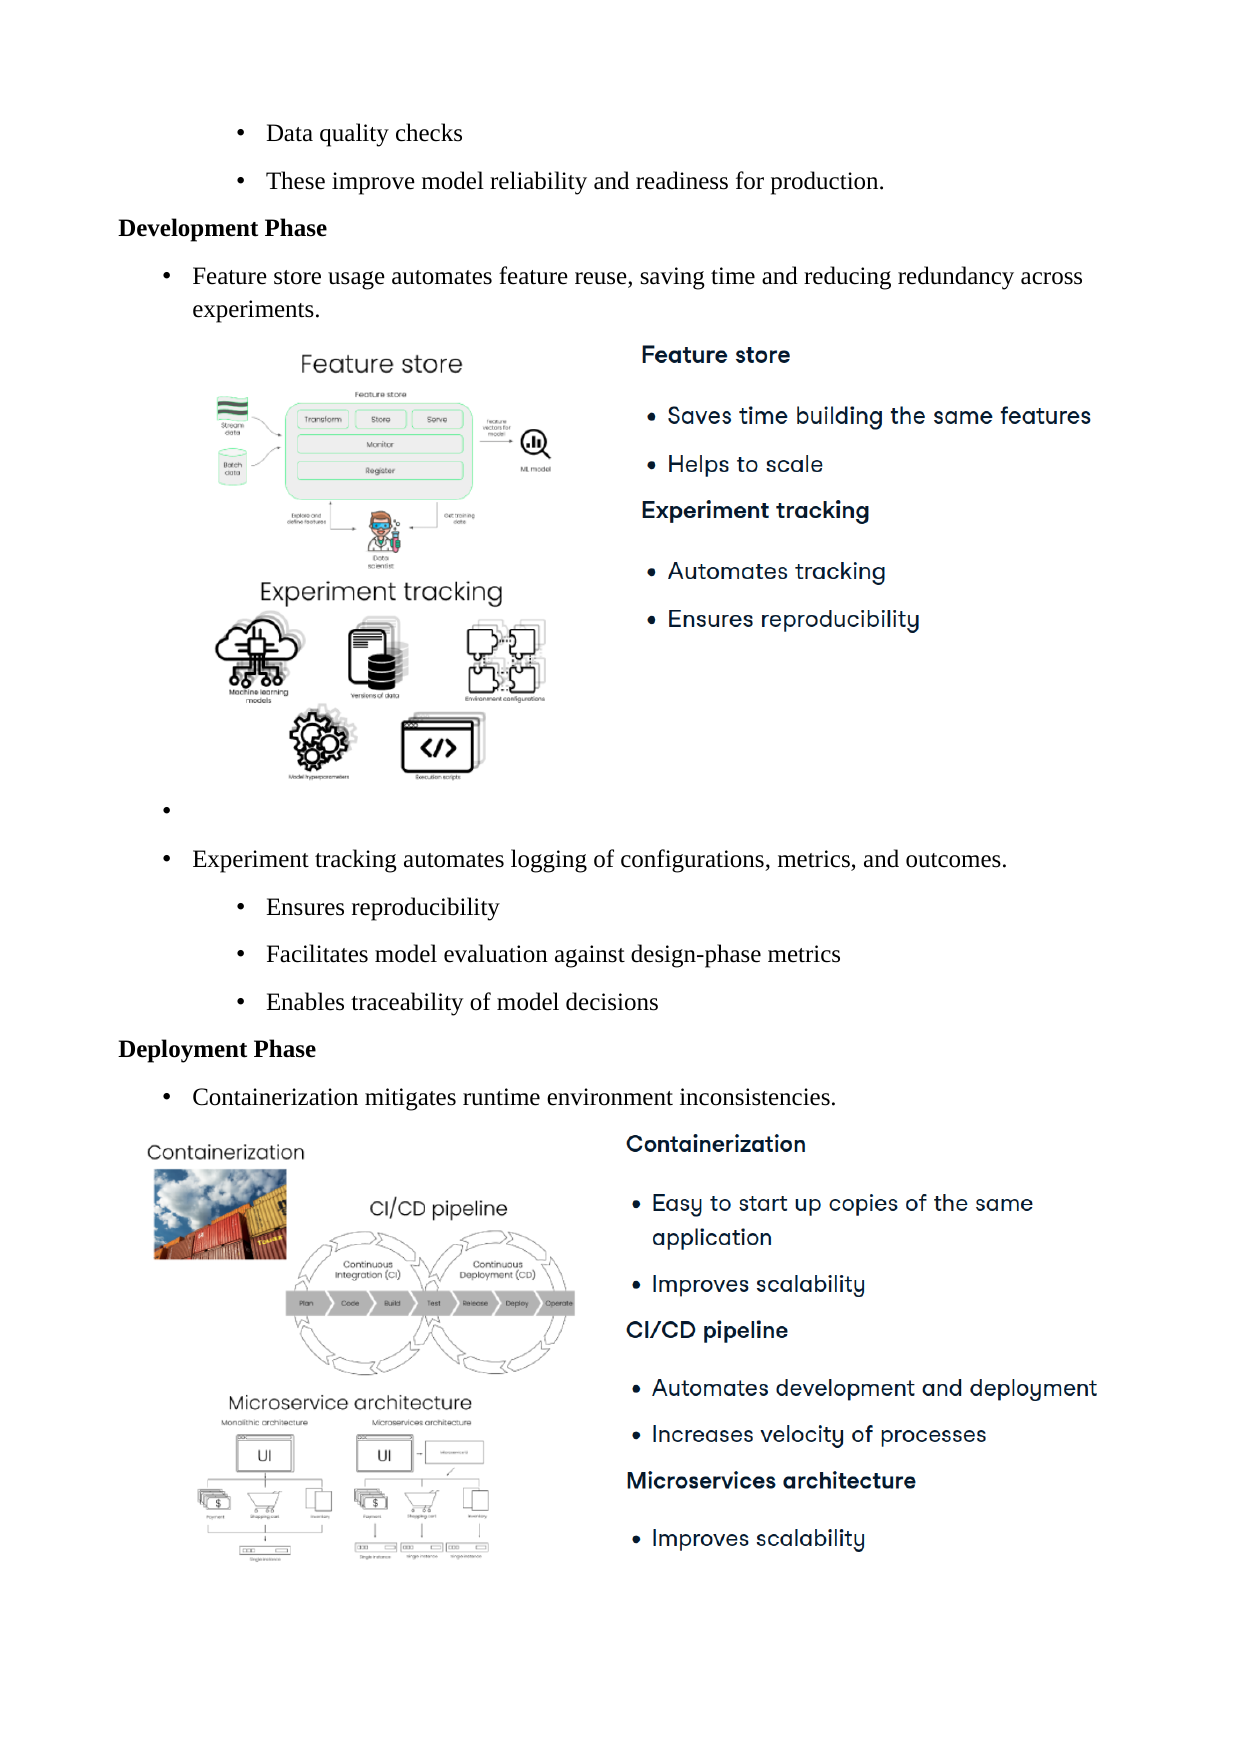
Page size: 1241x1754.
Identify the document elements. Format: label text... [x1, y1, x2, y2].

list Ensures reproducibility [236, 892, 1122, 920]
list Experiment tracking automates logging of configurations, metrics, and outcomes. [162, 844, 1122, 873]
list Data quality checks [236, 118, 1122, 147]
text Deployment Phase [118, 1034, 1122, 1063]
text Development Phase [118, 213, 1122, 242]
list These improve model reliability and readiness for production. [236, 166, 1122, 194]
picture [140, 341, 1100, 792]
picture [140, 1129, 1100, 1573]
list Facilitates model evaluation against design-phase metrics [236, 939, 1122, 968]
list Feature store usage automates feature reuse, saving time and reducing redundancy across experiments. [162, 261, 1122, 323]
list Containerization mitigates runtime environment inconsistencies. [162, 1082, 1122, 1111]
list Enables traceability of model decisions [236, 987, 1122, 1016]
